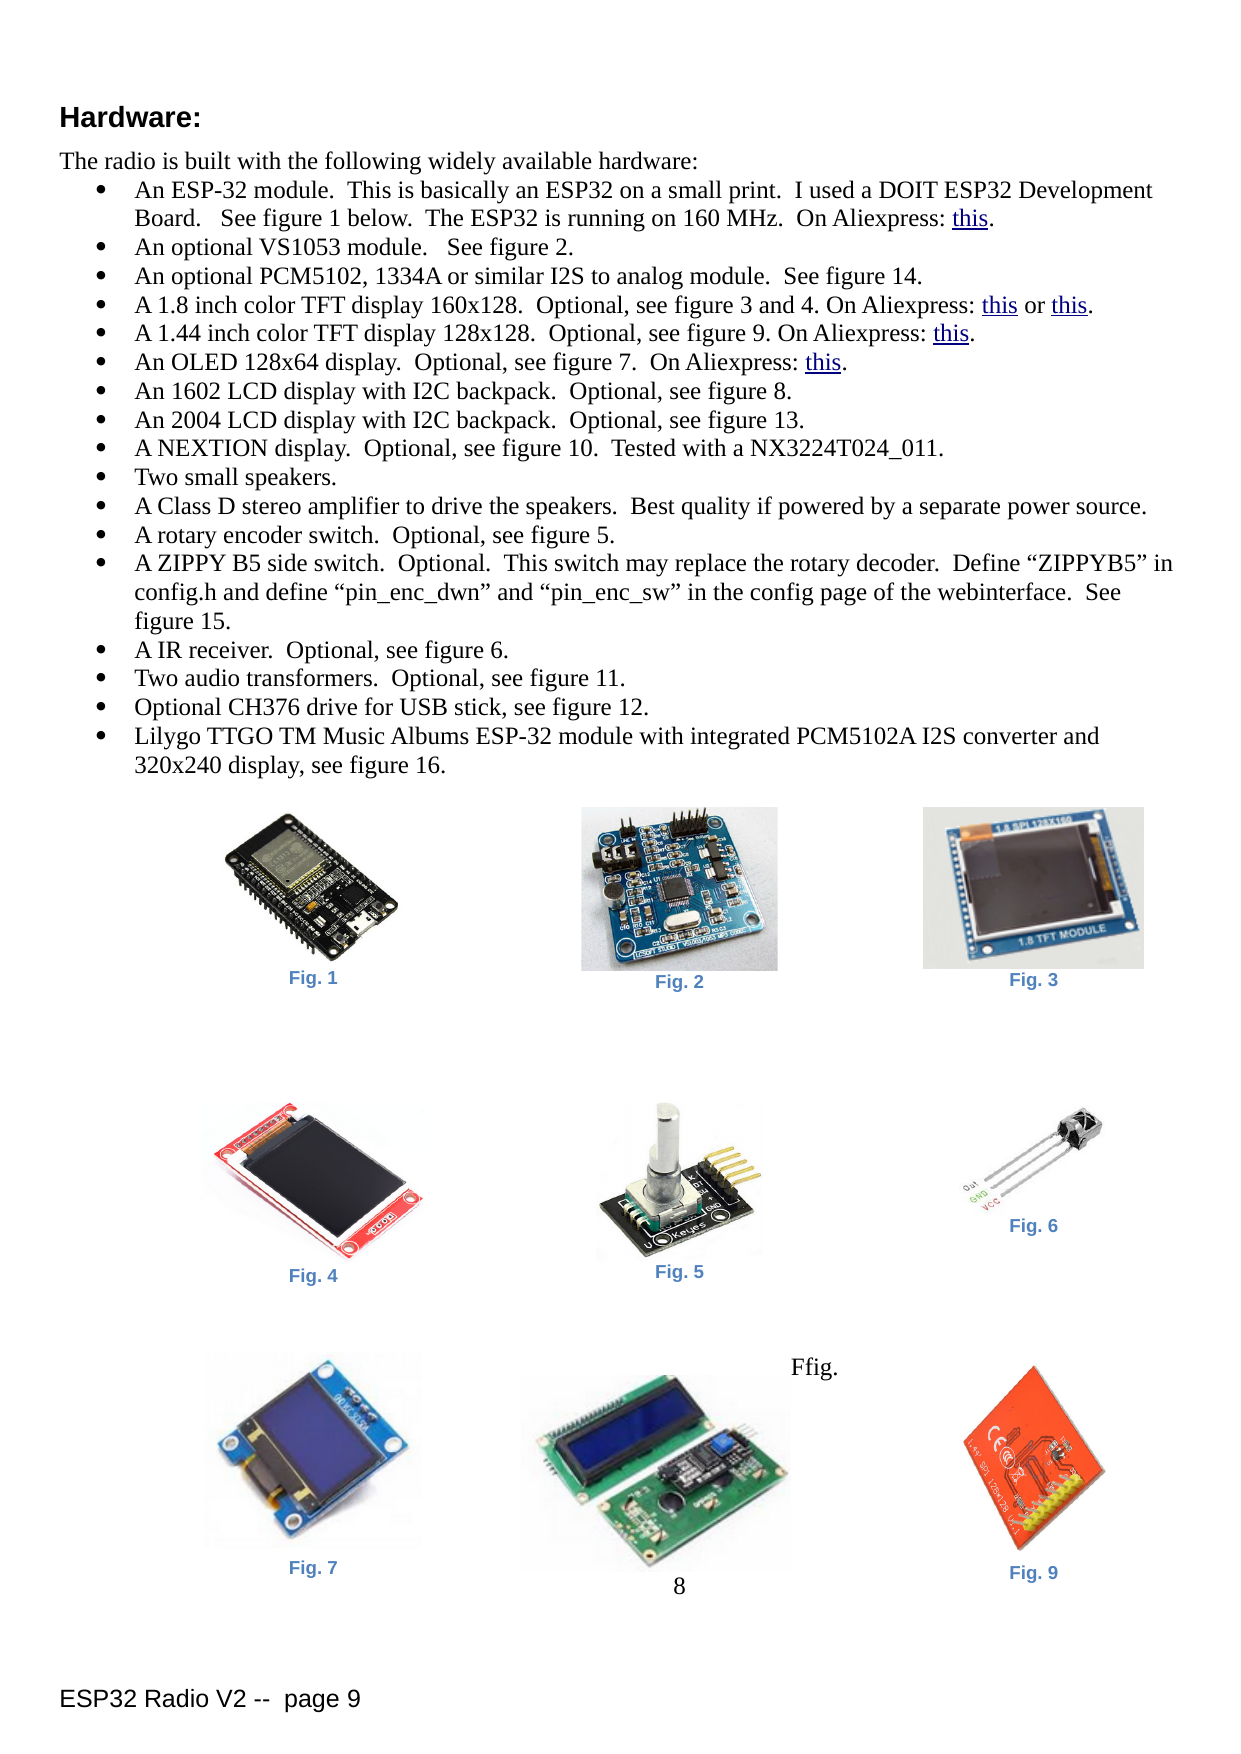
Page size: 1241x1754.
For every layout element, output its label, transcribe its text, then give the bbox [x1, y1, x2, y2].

table_cell Fig. 6 [855, 1103, 1212, 1352]
list Lilygo TTGO TM Music Albums ESP-32 module with integrated PCM5102A I2S converter and 320x240 display, see figure 16. [97, 721, 1181, 807]
table_cell Fig. 7 [123, 1353, 503, 1629]
table_cell Ffig. 8 [504, 1353, 855, 1629]
table_cell Fig. 9 [855, 1353, 1212, 1629]
list An OLED 128x64 display. Optional, see figure 7. On Aliexpress: this. [97, 347, 1181, 376]
list A 1.44 inch color TFT display 128x128. Optional, see figure 9. On Aliexpress: this. [97, 318, 1181, 347]
list A Class D stereo amplifier to drive the speakers. Best quality if powered by a separate power source. [97, 491, 1181, 520]
list An 2004 LCD display with I2C backpack. Optional, see figure 13. [97, 405, 1181, 433]
list Two audio transformers. Optional, see figure 11. [97, 663, 1181, 692]
list A NEXTION display. Optional, see figure 10. Tested with a NX3224T024_011. [97, 433, 1181, 462]
text The radio is built with the following widely available hardware: [59, 146, 1181, 175]
list A IR receiver. Optional, see figure 6. [97, 635, 1181, 663]
list A 1.8 inch color TFT display 160x128. Optional, see figure 3 and 4. On Aliexpress: this or this. [97, 290, 1181, 318]
subtitle Hardware: [59, 100, 1181, 133]
list A rotary encoder switch. Optional, see figure 5. [97, 520, 1181, 548]
list Optional CH376 drive for USB stick, see figure 12. [97, 692, 1181, 721]
list An ESP-32 module. This is basically an ESP32 on a small print. I used a DOIT ESP32 Development Board. See figure 1 below. The ESP32 is running on 160 MHz. On Aliexpress: this. [97, 175, 1181, 232]
list A ZIPPY B5 side switch. Optional. This switch may replace the rotary decoder. Define “ZIPPYB5” in config.h and define “pin_enc_dwn” and “pin_enc_sw” in the config page of the webinterface. See figure 15. [97, 548, 1181, 635]
list Two small speakers. [97, 462, 1181, 491]
table_header Fig. 3 [855, 807, 1212, 1103]
table_cell Fig. 4 [123, 1103, 503, 1352]
table_cell Fig. 5 [504, 1103, 855, 1352]
table_header Fig. 1 [123, 807, 503, 1103]
list An 1602 LCD display with I2C backpack. Optional, see figure 8. [97, 376, 1181, 405]
list An optional PCM5102, 1334A or similar I2S to analog module. See figure 14. [97, 261, 1181, 290]
list An optional VS1053 module. See figure 2. [97, 232, 1181, 261]
table_header Fig. 2 [504, 807, 855, 1103]
